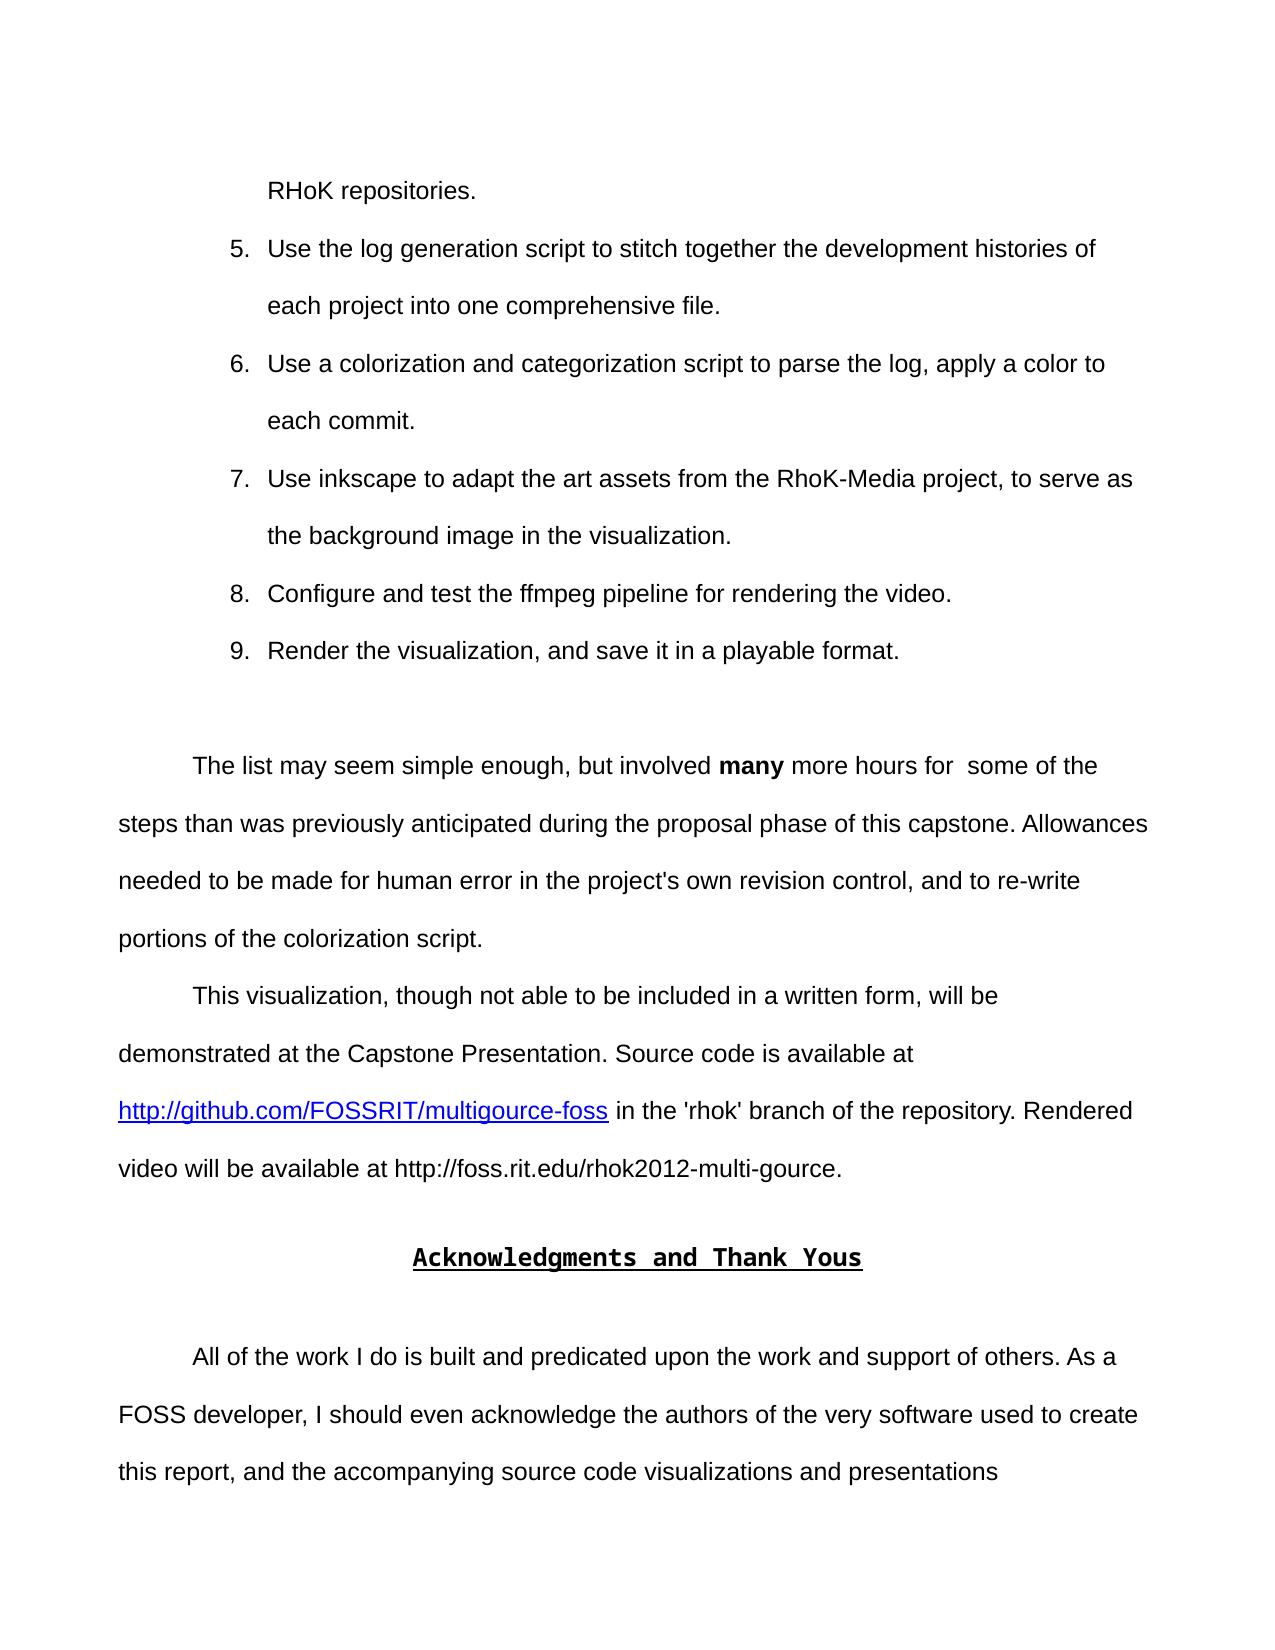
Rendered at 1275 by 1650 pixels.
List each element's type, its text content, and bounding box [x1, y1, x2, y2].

list Render the visualization, and save it in a playable format. [229, 636, 1157, 665]
text The list may seem simple enough, but involved many more hours for some of the steps than was previously anticipated during the proposal phase of this capstone. Allowances needed to be made for human error in the project's own revision control, and to re-write portions of the colorization script. [118, 751, 1157, 953]
list Configure and test the ffmpeg pipeline for rendering the video. [229, 579, 1157, 608]
text This visualization, though not able to be included in a written form, will be demonstrated at the Capstone Presentation. Source code is available at http://github.com/FOSSRIT/multigource-foss in the 'rhok' branch of the repository. Rendered video will be available at http://foss.rit.edu/rhok2012-multi-gource. [118, 981, 1157, 1183]
text All of the work I do is built and predicated upon the work and support of others. As a FOSS developer, I should even acknowledge the authors of the very software used to create this report, and the accompanying source code visualizations and presentations [118, 1342, 1157, 1486]
list RHoK repositories. [229, 176, 1157, 205]
list Use inkscape to adapt the art assets from the RhoK-Media project, to serve as the background image in the visualization. [229, 464, 1157, 550]
list Use the log generation script to stitch together the development histories of each project into one comprehensive file. [229, 234, 1157, 320]
text Acknowledgments and Thank Yous [118, 1240, 1157, 1274]
list Use a colorization and categorization script to parse the log, apply a color to each commit. [229, 349, 1157, 435]
